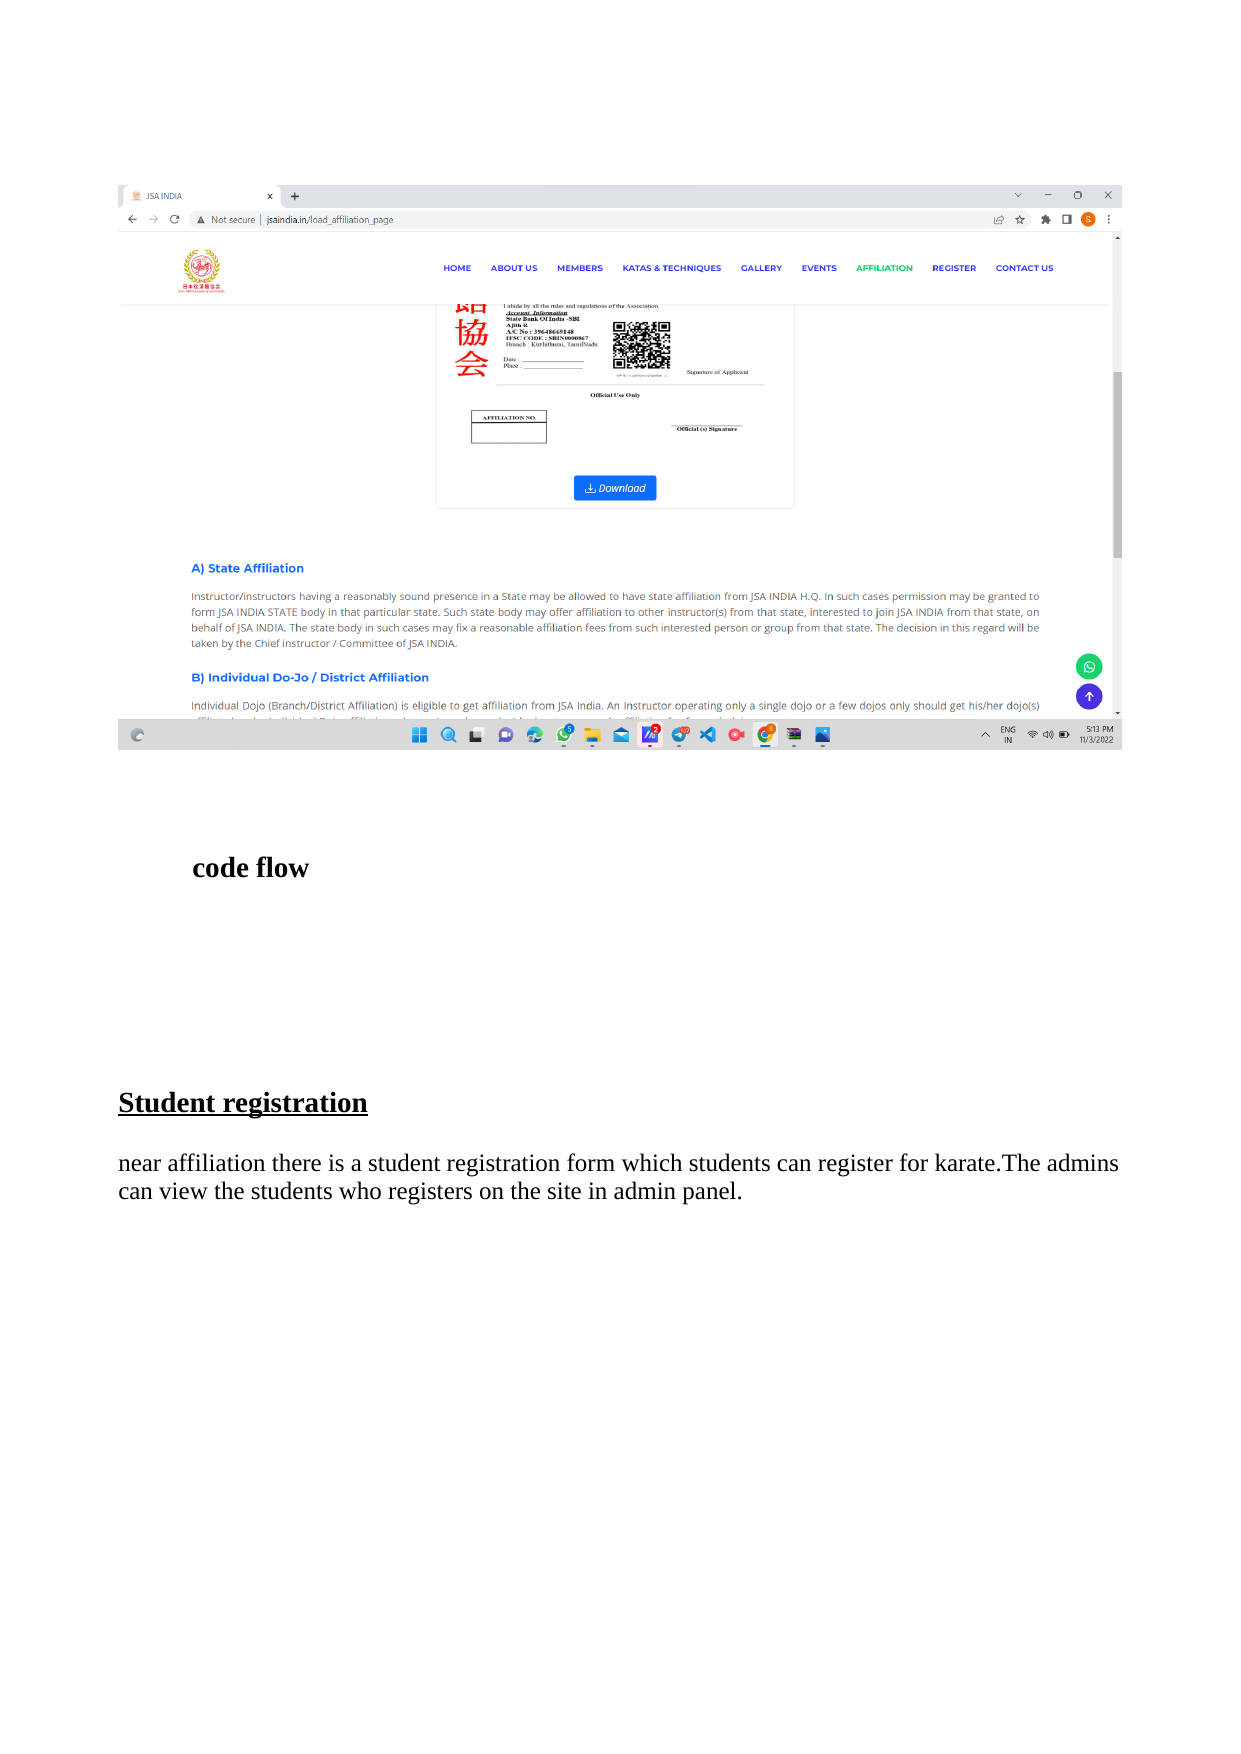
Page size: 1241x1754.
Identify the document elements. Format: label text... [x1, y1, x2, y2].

picture [118, 185, 1123, 750]
text Student registration [118, 1085, 1122, 1119]
text code flow [118, 851, 1122, 884]
text near affiliation there is a student registration form which students can register for karate.The admins can view the students who registers on the site in admin panel. [118, 1148, 1122, 1205]
